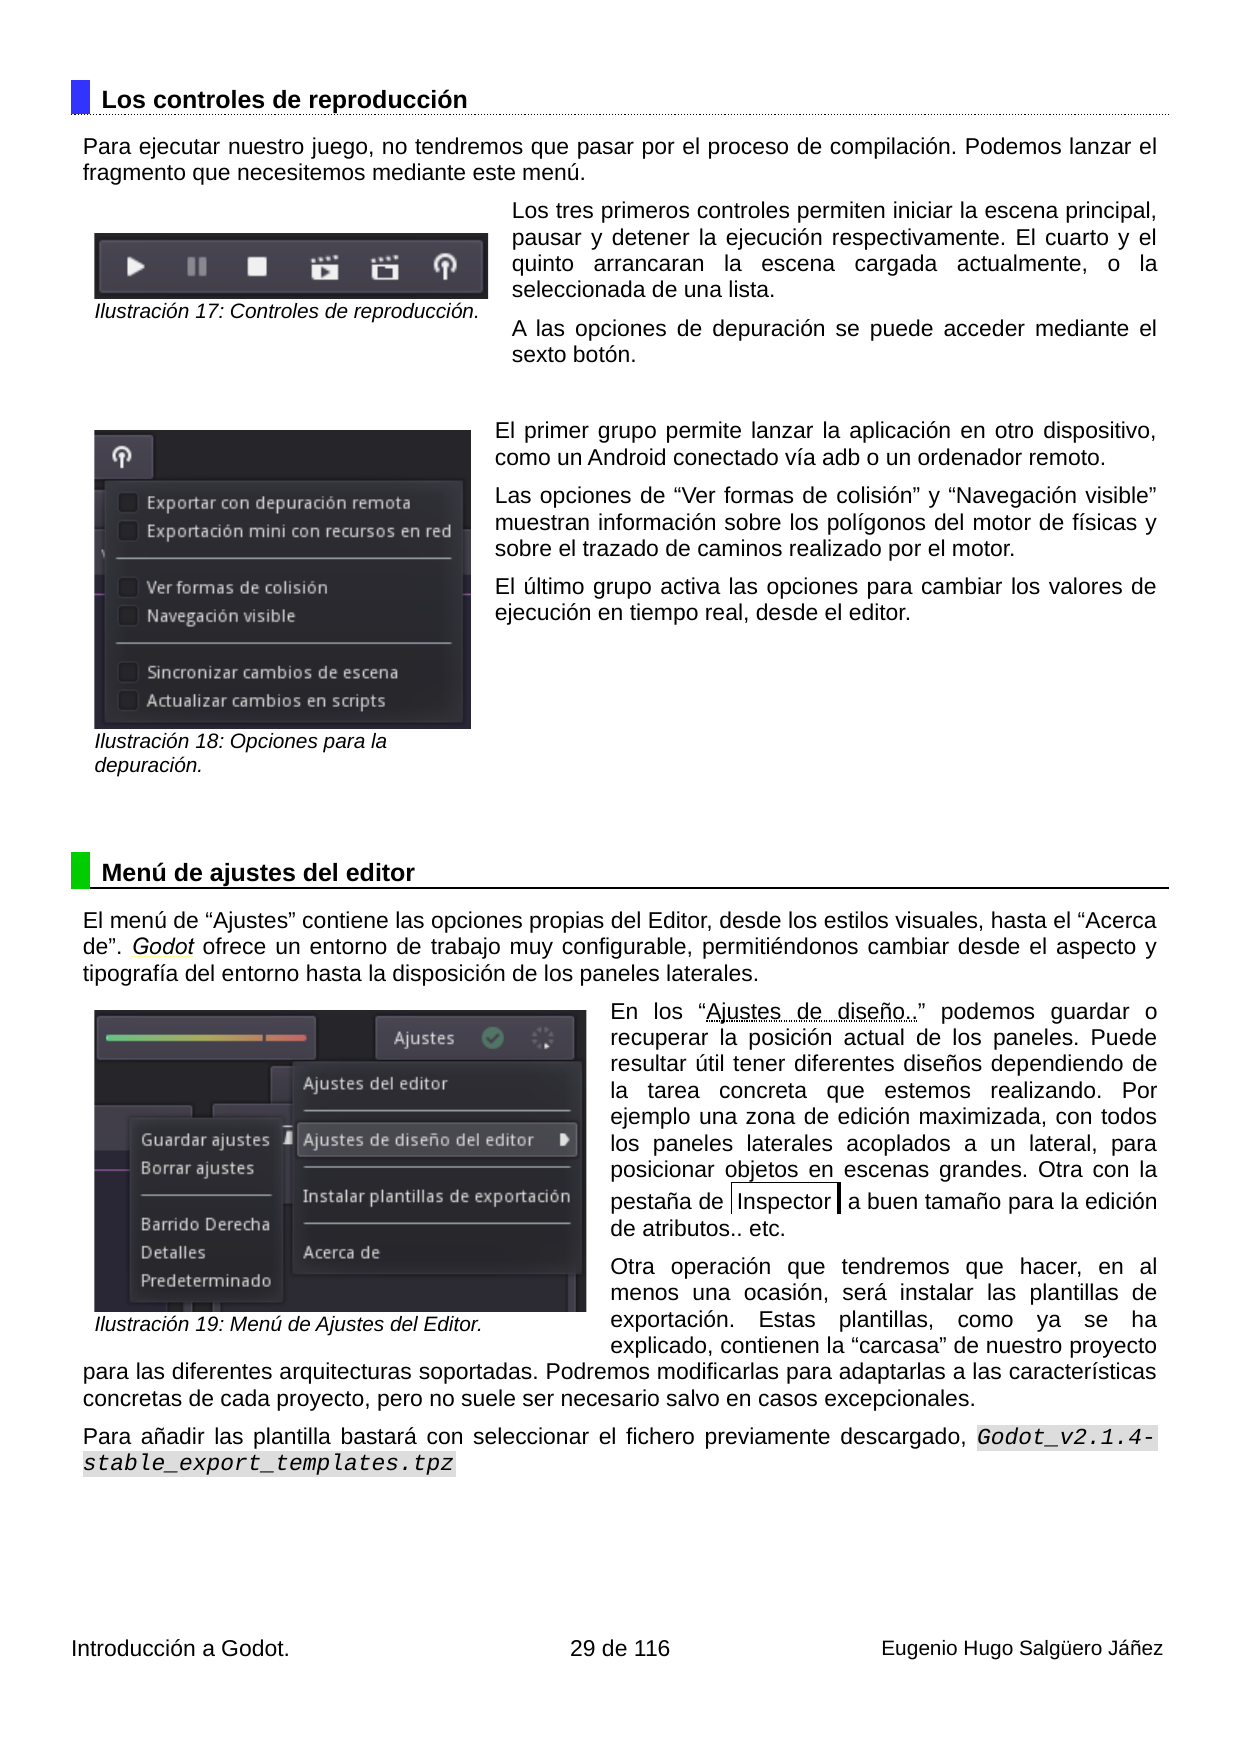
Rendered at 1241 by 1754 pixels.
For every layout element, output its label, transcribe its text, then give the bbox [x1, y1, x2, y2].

text Otra operación que tendremos que hacer, en al menos una ocasión, será instalar las plantillas de exportación. Estas plantillas, como ya se ha explicado, contienen la “carcasa” de nuestro proyecto para las diferentes arquitecturas soportadas. Podremos modificarlas para adaptarlas a las características concretas de cada proyecto, pero no suele ser necesario salvo en casos excepcionales. [83, 1253, 1158, 1411]
subtitle Los controles de reproducción [71, 79, 1169, 114]
text El primer grupo permite lanzar la aplicación en otro dispositivo, como un Android conectado vía adb o un ordenador remoto. [83, 417, 1158, 470]
picture [94, 1010, 587, 1312]
text Las opciones de “Ver formas de colisión” y “Navegación visible” muestran información sobre los polígonos del motor de físicas y sobre el trazado de caminos realizado por el motor. [471, 482, 1158, 561]
subtitle Menú de ajustes del editor [90, 852, 1169, 887]
picture [94, 430, 471, 729]
text Ilustración 19: Menú de Ajustes del Editor. [94, 1312, 587, 1336]
text Ilustración 18: Opciones para la depuración. [94, 729, 471, 776]
text [94, 323, 488, 336]
text El último grupo activa las opciones para cambiar los valores de ejecución en tiempo real, desde el editor. [471, 573, 1158, 626]
text Para añadir las plantilla bastará con seleccionar el fichero previamente descargado, Godot_v2.1.4-stable_export_templates.tpz [83, 1423, 1158, 1477]
text En los “Ajustes de diseño..” podemos guardar o recuperar la posición actual de los paneles. Puede resultar útil tener diferentes diseños dependiendo de la tarea concreta que estemos realizando. Por ejemplo una zona de edición maximizada, con todos los paneles laterales acoplados a un lateral, para posicionar objetos en escenas grandes. Otra con la pestaña de Inspector a buen tamaño para la edición de atributos.. etc. [83, 998, 1158, 1241]
picture [94, 233, 489, 299]
text Para ejecutar nuestro juego, no tendremos que pasar por el proceso de compilación. Podemos lanzar el fragmento que necesitemos mediante este menú. [83, 133, 1158, 186]
text Los tres primeros controles permiten iniciar la escena principal, pausar y detener la ejecución respectivamente. El cuarto y el quinto arrancaran la escena cargada actualmente, o la seleccionada de una lista. [83, 197, 1158, 303]
text El menú de “Ajustes” contiene las opciones propias del Editor, desde los estilos visuales, hasta el “Acerca de”. Godot ofrece un entorno de trabajo muy configurable, permitiéndonos cambiar desde el aspecto y tipografía del entorno hasta la disposición de los paneles laterales. [83, 907, 1158, 986]
text A las opciones de depuración se puede acceder mediante el sexto botón. [83, 315, 1158, 367]
text Ilustración 17: Controles de reproducción. [94, 299, 488, 323]
